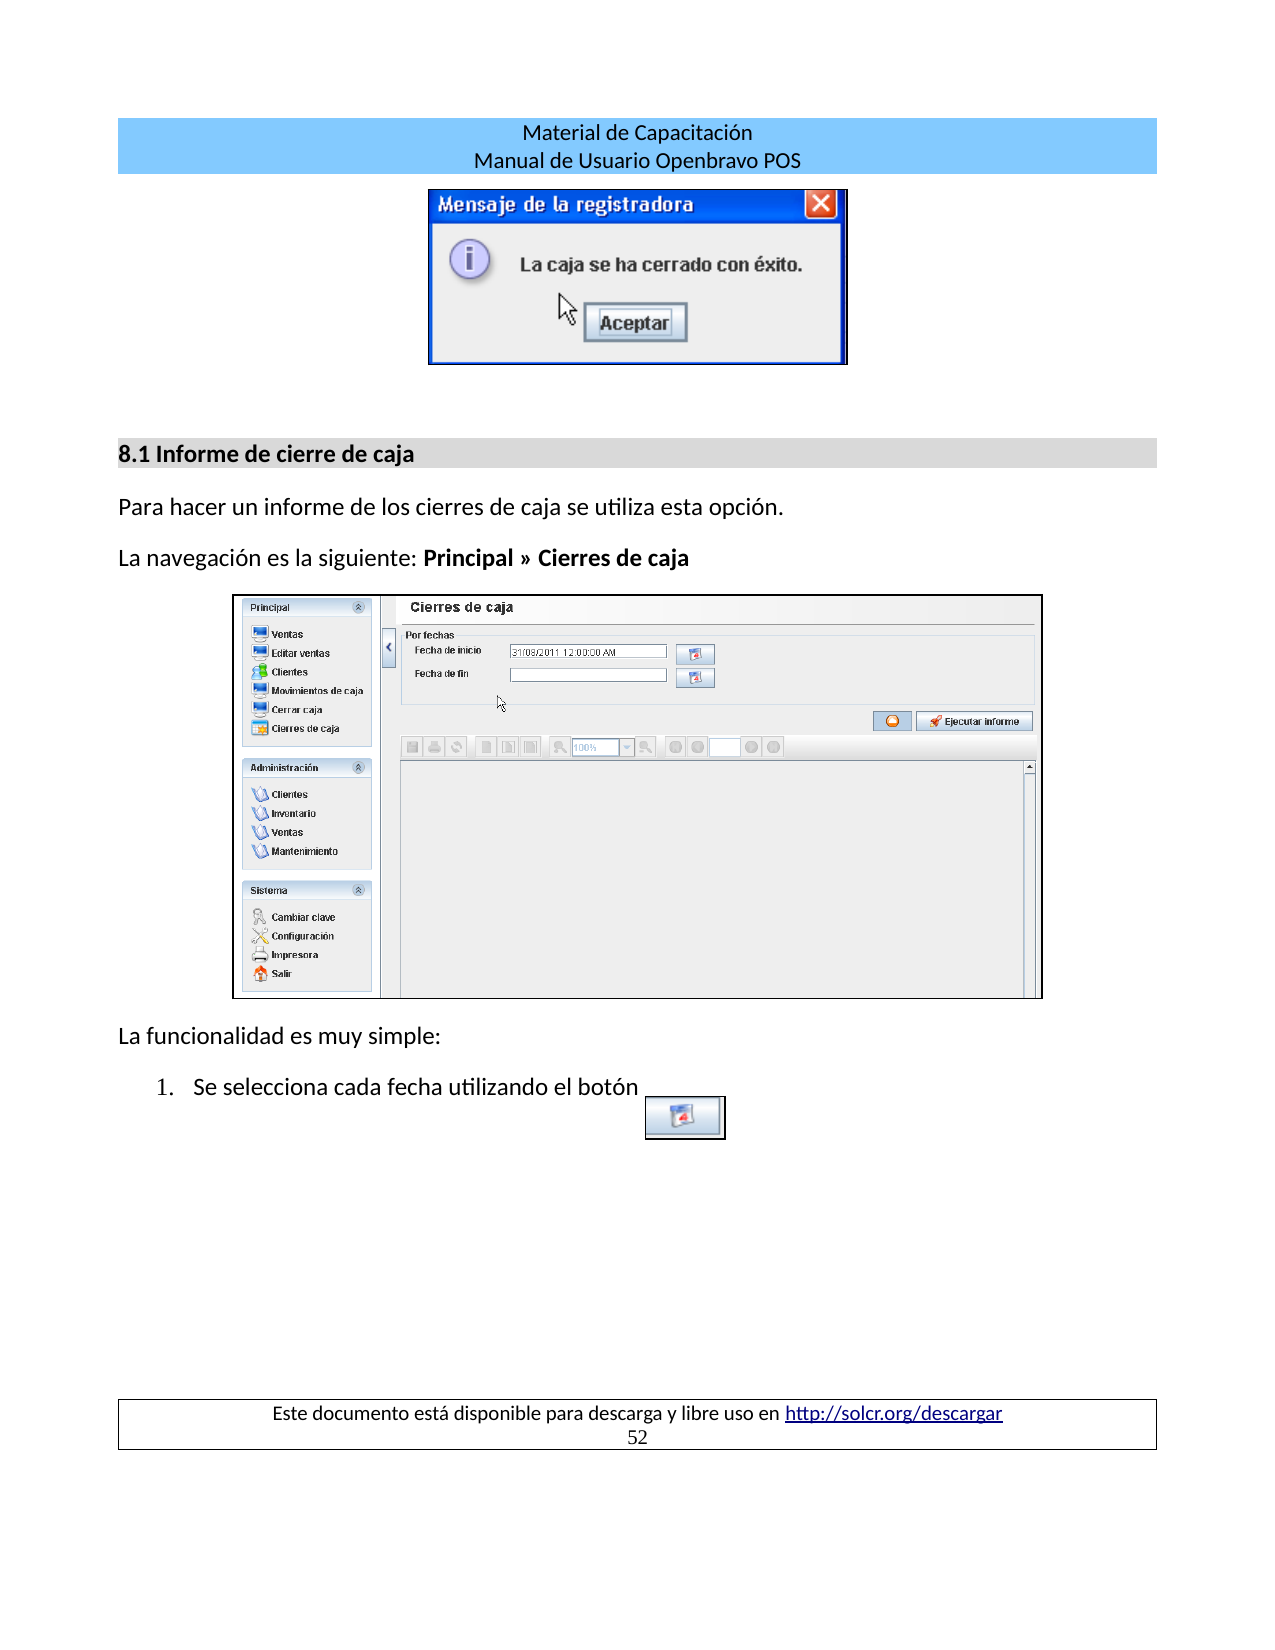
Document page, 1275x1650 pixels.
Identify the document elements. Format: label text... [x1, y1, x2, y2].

text Para hacer un informe de los cierres de caja se utiliza esta opción. [118, 491, 1157, 522]
list Se selecciona cada fecha utilizando el botón [156, 1071, 1157, 1139]
text La funcionalidad es muy simple: [118, 1020, 1157, 1051]
text La navegación es la siguiente: Principal » Cierres de caja [118, 543, 1157, 573]
subtitle 8.1 Informe de cierre de caja [118, 438, 1157, 468]
